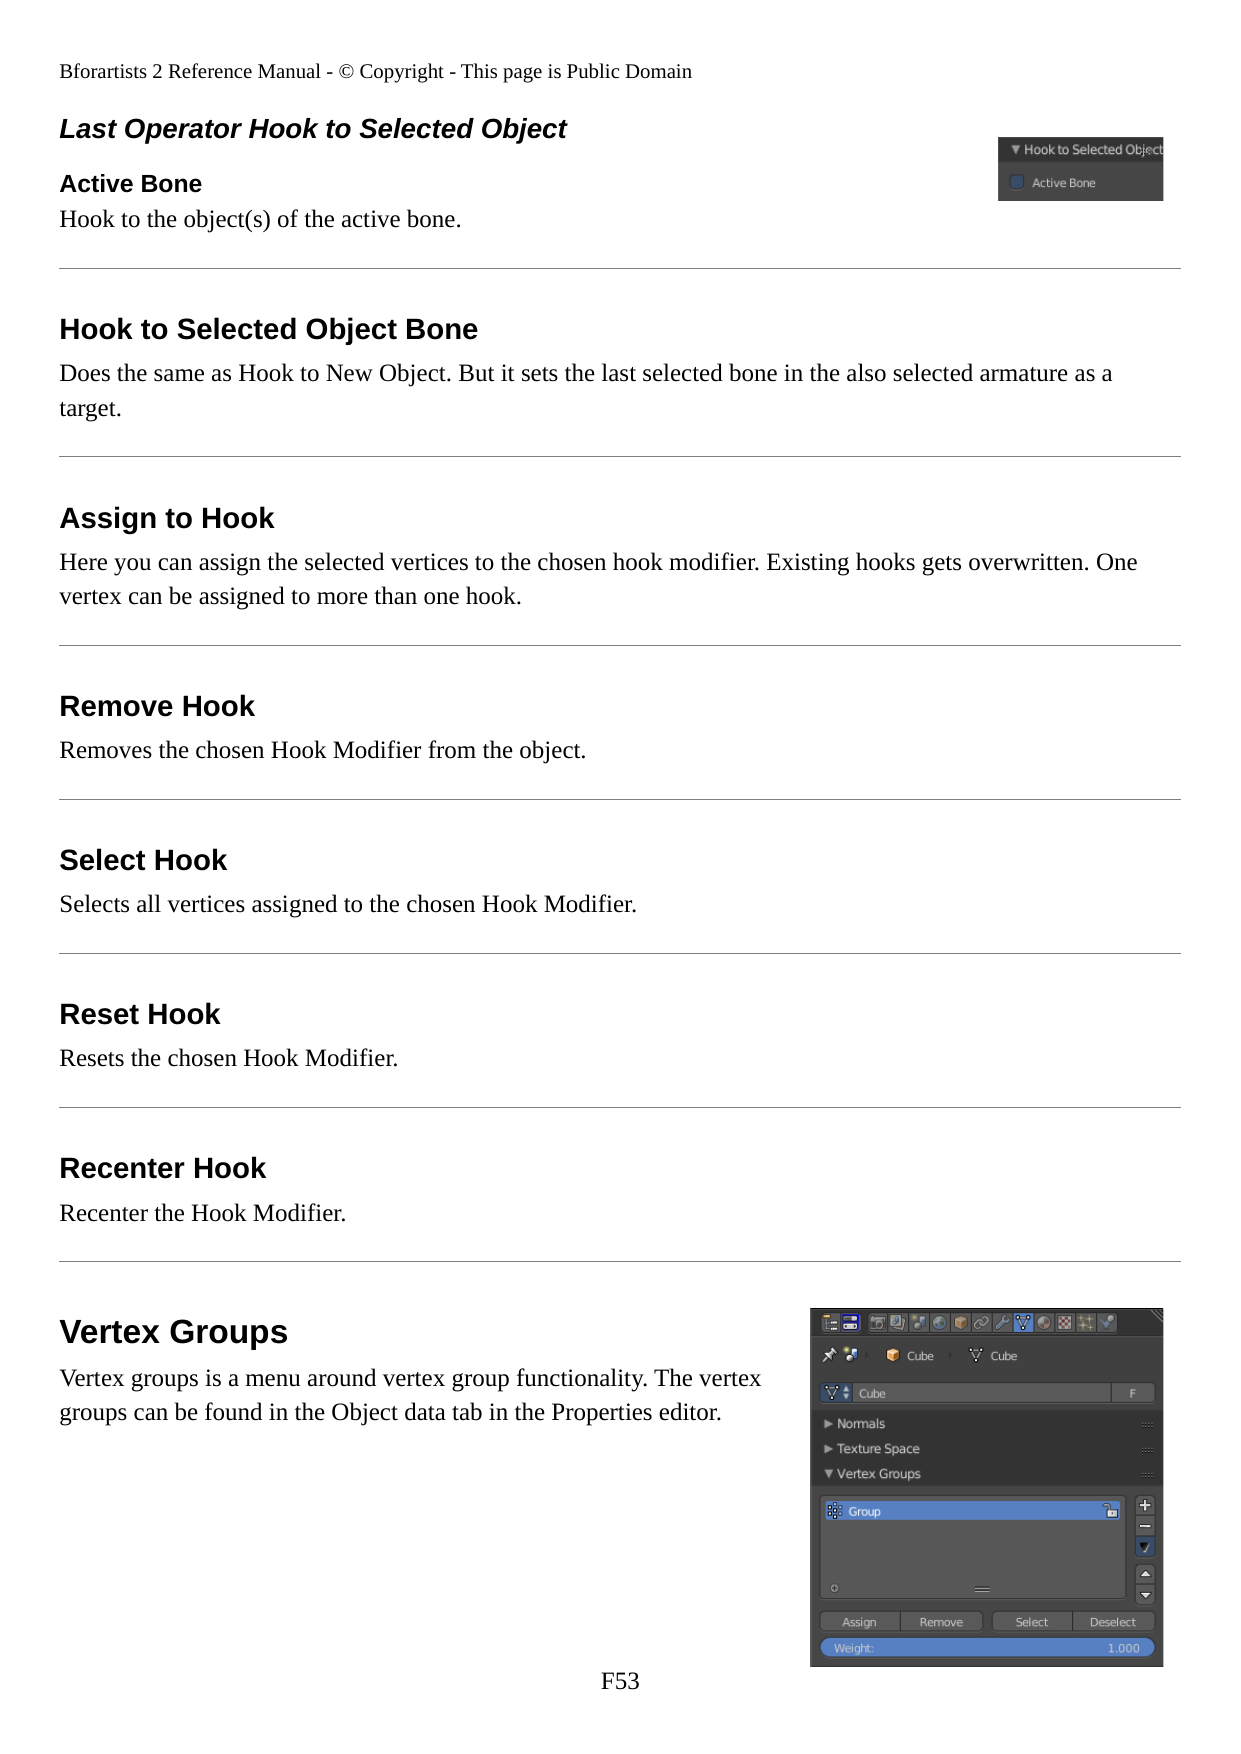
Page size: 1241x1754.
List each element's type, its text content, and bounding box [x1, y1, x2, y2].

subtitle Recenter Hook [59, 1151, 1181, 1185]
subtitle Assign to Hook [59, 501, 1181, 534]
text Selects all vertices assigned to the chosen Hook Modifier. [59, 889, 1181, 918]
subtitle Remove Hook [59, 689, 1181, 723]
text Hook to the object(s) of the active bone. [59, 204, 1181, 233]
picture [810, 1308, 1164, 1667]
text Resets the chosen Hook Modifier. [59, 1043, 1181, 1072]
text Vertex groups is a menu around vertex group functionality. The vertex groups can be found in the Object data tab in the Properties editor. [59, 1363, 810, 1426]
subtitle [1164, 1312, 1181, 1350]
text Here you can assign the selected vertices to the chosen hook modifier. Existing hooks gets overwritten. One vertex can be assigned to more than one hook. [59, 547, 1181, 610]
subtitle [1164, 169, 1181, 198]
subtitle Vertex Groups [59, 1312, 810, 1350]
subtitle Reset Hook [59, 997, 1181, 1031]
subtitle Active Bone [59, 169, 998, 198]
text Removes the chosen Hook Modifier from the object. [59, 735, 1181, 764]
subtitle Last Operator Hook to Selected Object [59, 113, 1181, 144]
text Recenter the Hook Modifier. [59, 1198, 1181, 1226]
subtitle Select Hook [59, 843, 1181, 877]
subtitle Hook to Selected Object Bone [59, 312, 1181, 346]
picture [998, 137, 1164, 201]
text Does the same as Hook to New Object. But it sets the last selected bone in the also selected armature as a target. [59, 358, 1181, 422]
